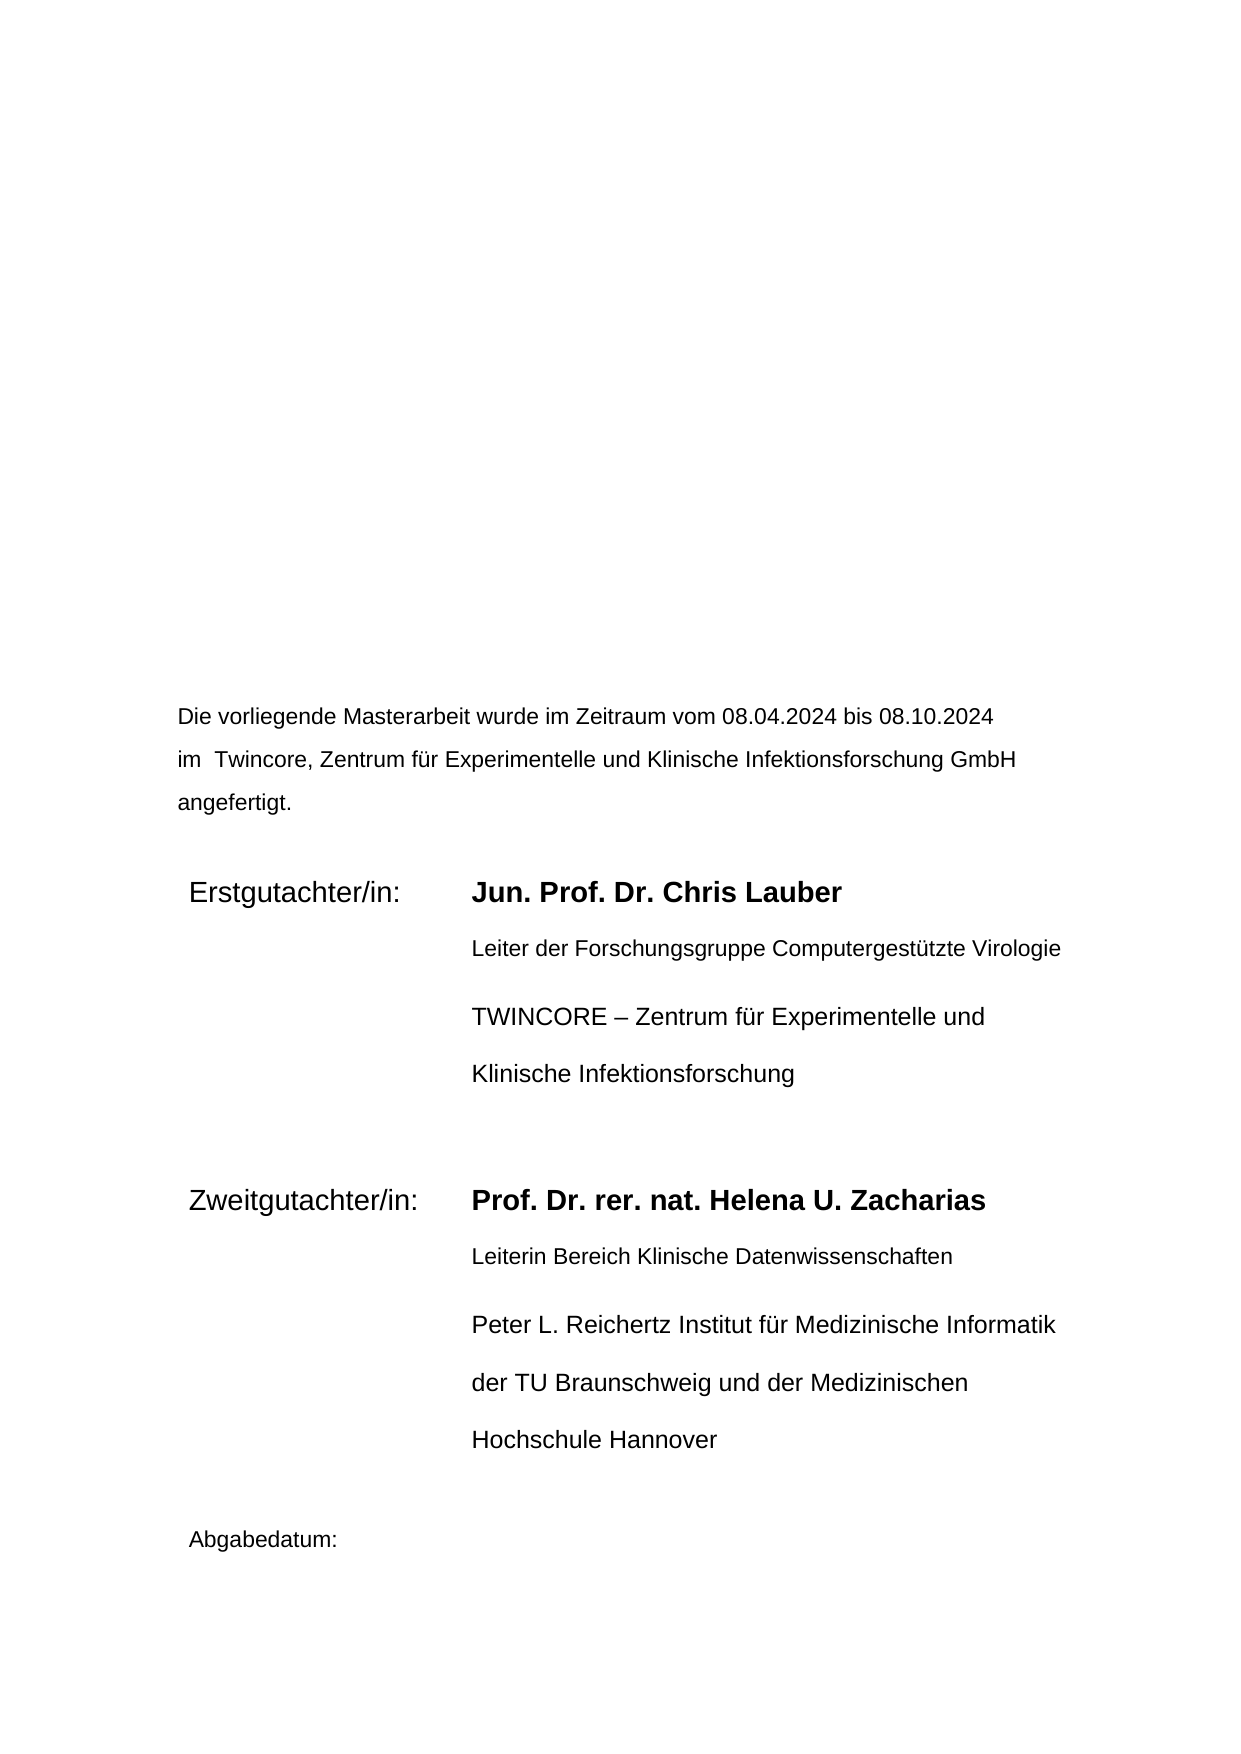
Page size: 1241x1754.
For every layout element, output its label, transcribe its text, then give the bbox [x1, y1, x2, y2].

text angefertigt. [177, 789, 1092, 815]
table_cell [460, 1483, 1092, 1569]
table_cell [177, 1310, 460, 1483]
text im Twincore, Zentrum für Experimentelle und Klinische Infektionsforschung GmbH [177, 746, 1092, 772]
table_cell [460, 1116, 1092, 1183]
table_cell Leiter der Forschungsgruppe Computergestützte Virologie [460, 935, 1092, 1002]
table_header Jun. Prof. Dr. Chris Lauber [460, 875, 1092, 934]
table_cell [177, 935, 460, 1002]
table_cell [177, 1243, 460, 1310]
table_cell [177, 1002, 460, 1116]
table_cell TWINCORE – Zentrum für Experimentelle und Klinische Infektionsforschung [460, 1002, 1092, 1116]
table_cell [177, 1116, 460, 1183]
table_header Erstgutachter/in: [177, 875, 460, 934]
table_cell Abgabedatum: [177, 1483, 460, 1569]
table_cell Zweitgutachter/in: [177, 1184, 460, 1243]
table_cell Leiterin Bereich Klinische Datenwissenschaften [460, 1243, 1092, 1310]
text Die vorliegende Masterarbeit wurde im Zeitraum vom 08.04.2024 bis 08.10.2024 [177, 703, 1092, 729]
table_cell Prof. Dr. rer. nat. Helena U. Zacharias [460, 1184, 1092, 1243]
table_cell Peter L. Reichertz Institut für Medizinische Informatik der TU Braunschweig und der Medizinischen Hochschule Hannover [460, 1310, 1092, 1483]
